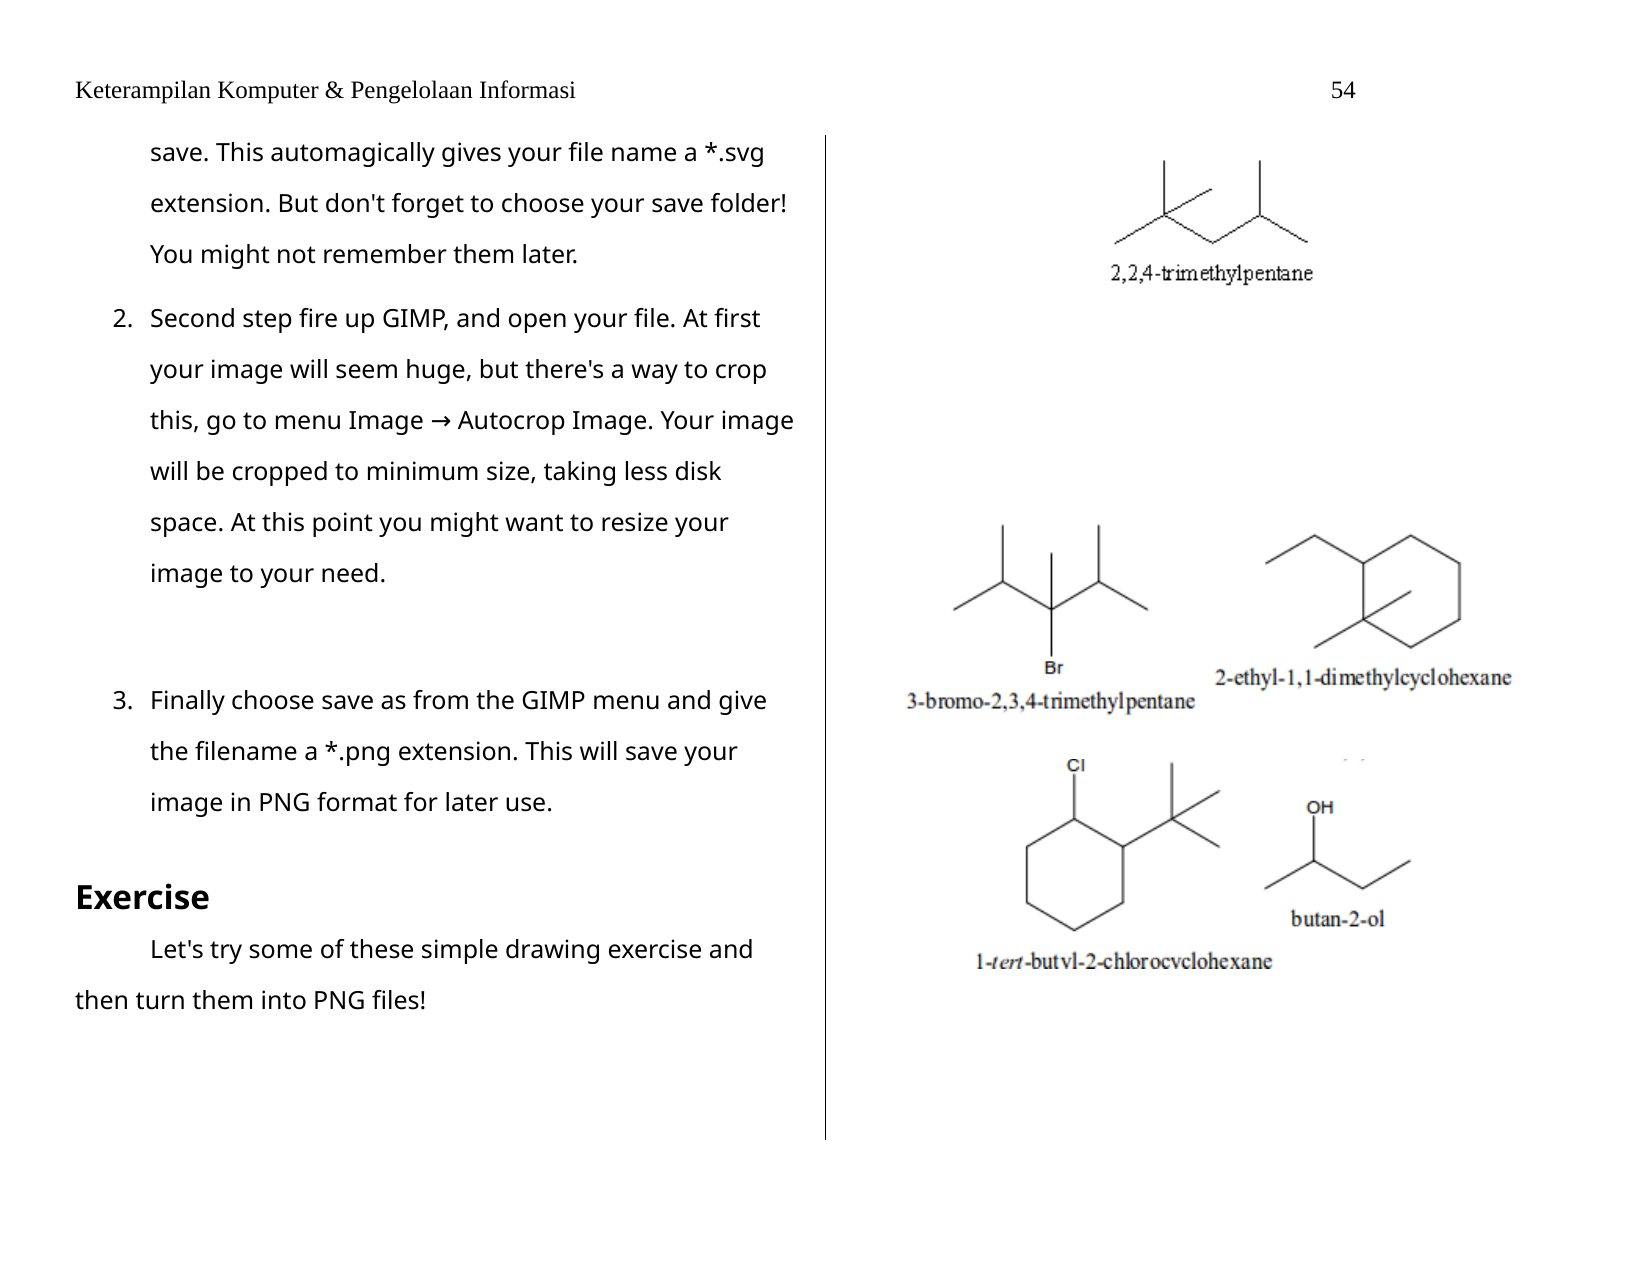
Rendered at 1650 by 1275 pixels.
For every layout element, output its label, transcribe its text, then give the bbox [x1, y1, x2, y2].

list Finally choose save as from the GIMP menu and give the filename a *.png extension. This will save your image in PNG format for later use. [112, 683, 802, 819]
text Let's try some of these simple drawing exercise and then turn them into PNG files! [75, 931, 802, 1017]
picture [899, 516, 1523, 723]
subtitle Exercise [75, 873, 802, 919]
list save. This automagically gives your file name a *.svg extension. But don't forget to choose your save folder! You might not remember them later. [112, 135, 802, 271]
picture [1082, 134, 1341, 309]
picture [973, 759, 1418, 969]
list Second step fire up GIMP, and open your file. At first your image will seem huge, but there's a way to crop this, go to menu Image → Autocrop Image. Your image will be cropped to minimum size, taking less disk space. At this point you might want to resize your image to your need. [112, 301, 802, 590]
